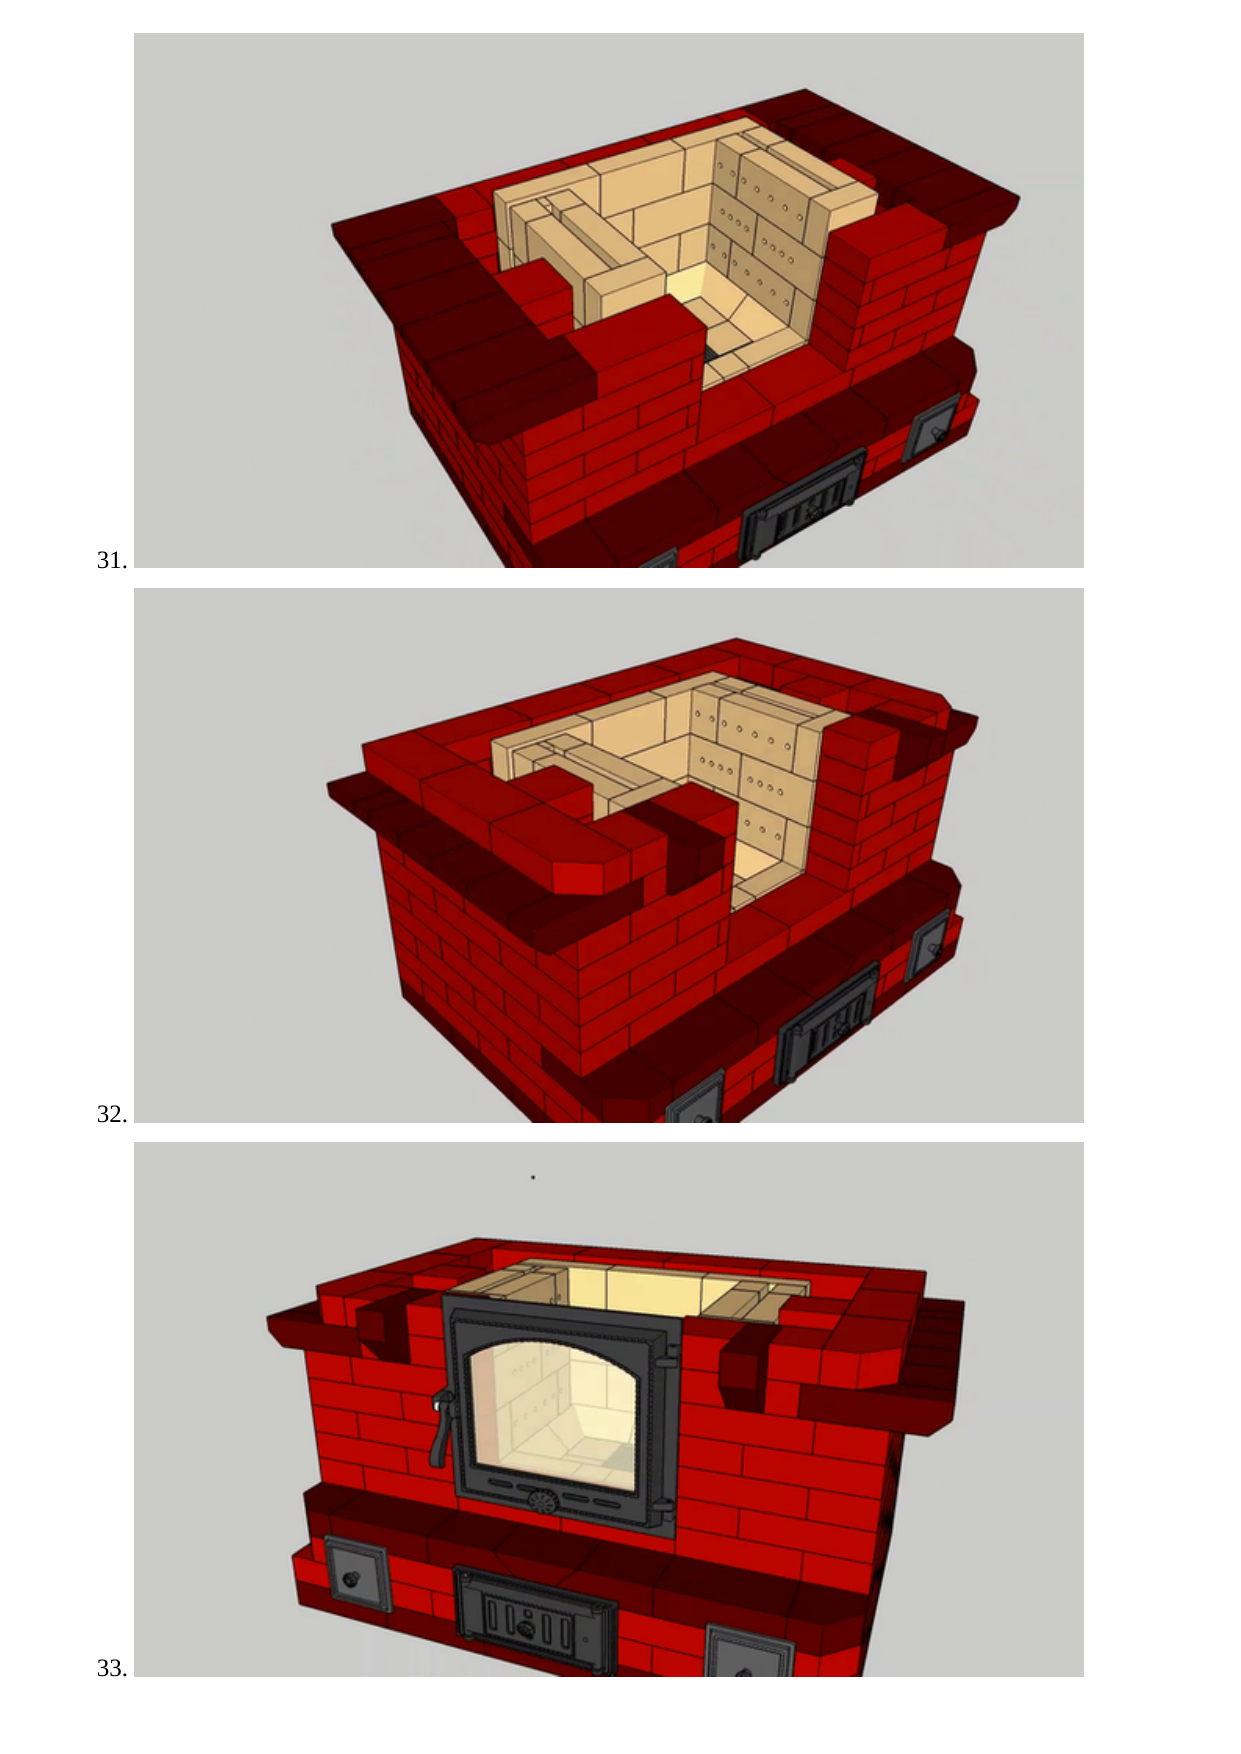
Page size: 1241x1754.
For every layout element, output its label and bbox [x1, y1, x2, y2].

picture [134, 588, 1084, 1123]
picture [134, 1142, 1084, 1677]
picture [134, 33, 1084, 568]
